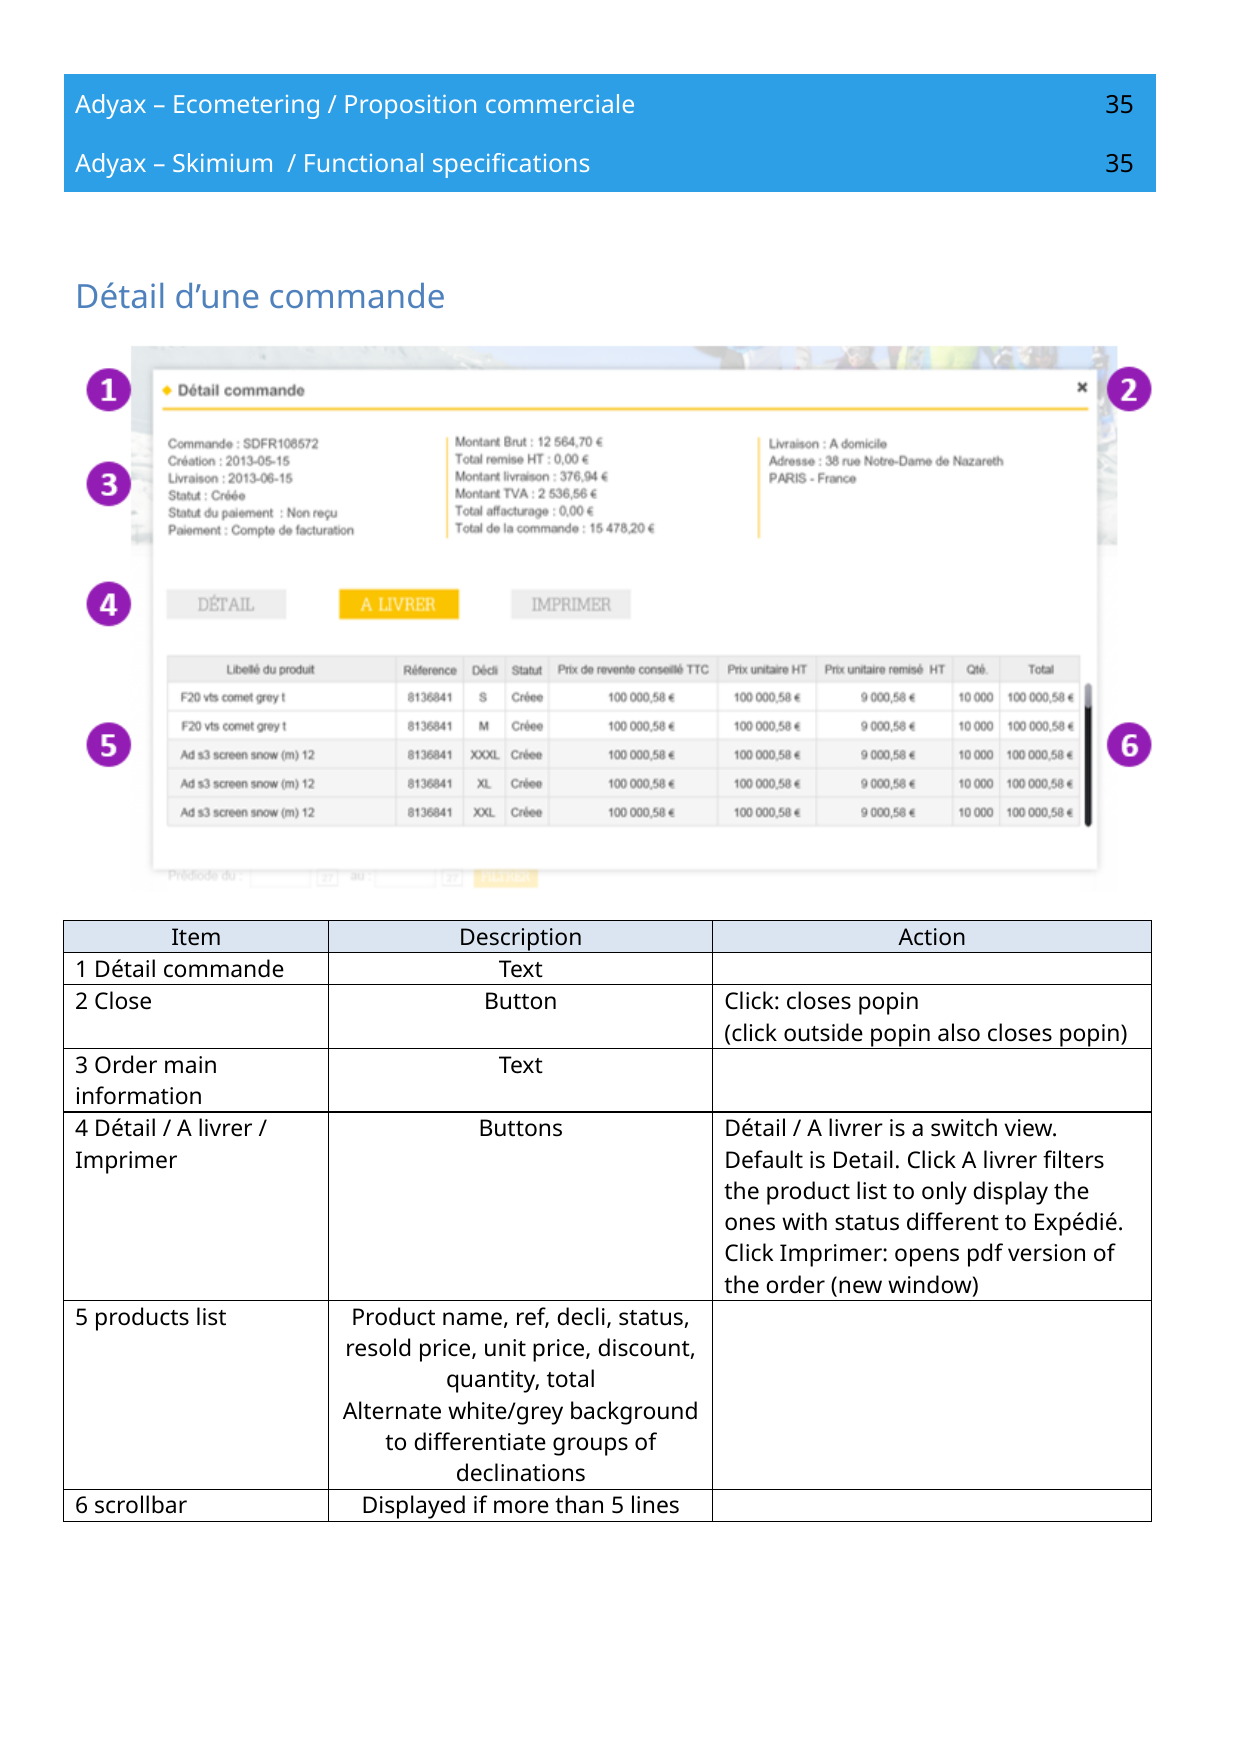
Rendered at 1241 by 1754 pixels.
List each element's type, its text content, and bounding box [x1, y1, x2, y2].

table_cell 4 Détail / A livrer / Imprimer [64, 1113, 328, 1300]
table_cell Product name, ref, decli, status, resold price, unit price, discount, quantity, total Alternate white/grey background to differentiate groups of declinations [329, 1301, 712, 1488]
table_cell 3 Order main information [64, 1049, 328, 1111]
table_cell Détail / A livrer is a switch view. Default is Detail. Click A livrer filters the product list to only display the ones with status different to Expédié. Click Imprimer: opens pdf version of the order (new window) [713, 1113, 1151, 1300]
table_header Description [329, 921, 712, 952]
table_cell [713, 953, 1151, 984]
table_cell [713, 1490, 1151, 1521]
table_cell Text [329, 953, 712, 984]
table_header Action [713, 921, 1151, 952]
table_cell 6 scrollbar [64, 1490, 328, 1521]
table_header Item [64, 921, 328, 952]
table_cell 5 products list [64, 1301, 328, 1488]
table_cell [713, 1049, 1151, 1111]
table_cell Displayed if more than 5 lines [329, 1490, 712, 1521]
table_cell [713, 1301, 1151, 1488]
table_cell 2 Close [64, 985, 328, 1048]
table_cell Button [329, 985, 712, 1048]
table_cell Click: closes popin (click outside popin also closes popin) [713, 985, 1151, 1048]
picture [75, 330, 1165, 899]
table_cell Text [329, 1049, 712, 1111]
subtitle Détail d’une commande [75, 272, 1165, 318]
table_cell 1 Détail commande [64, 953, 328, 984]
table_cell Buttons [329, 1113, 712, 1300]
